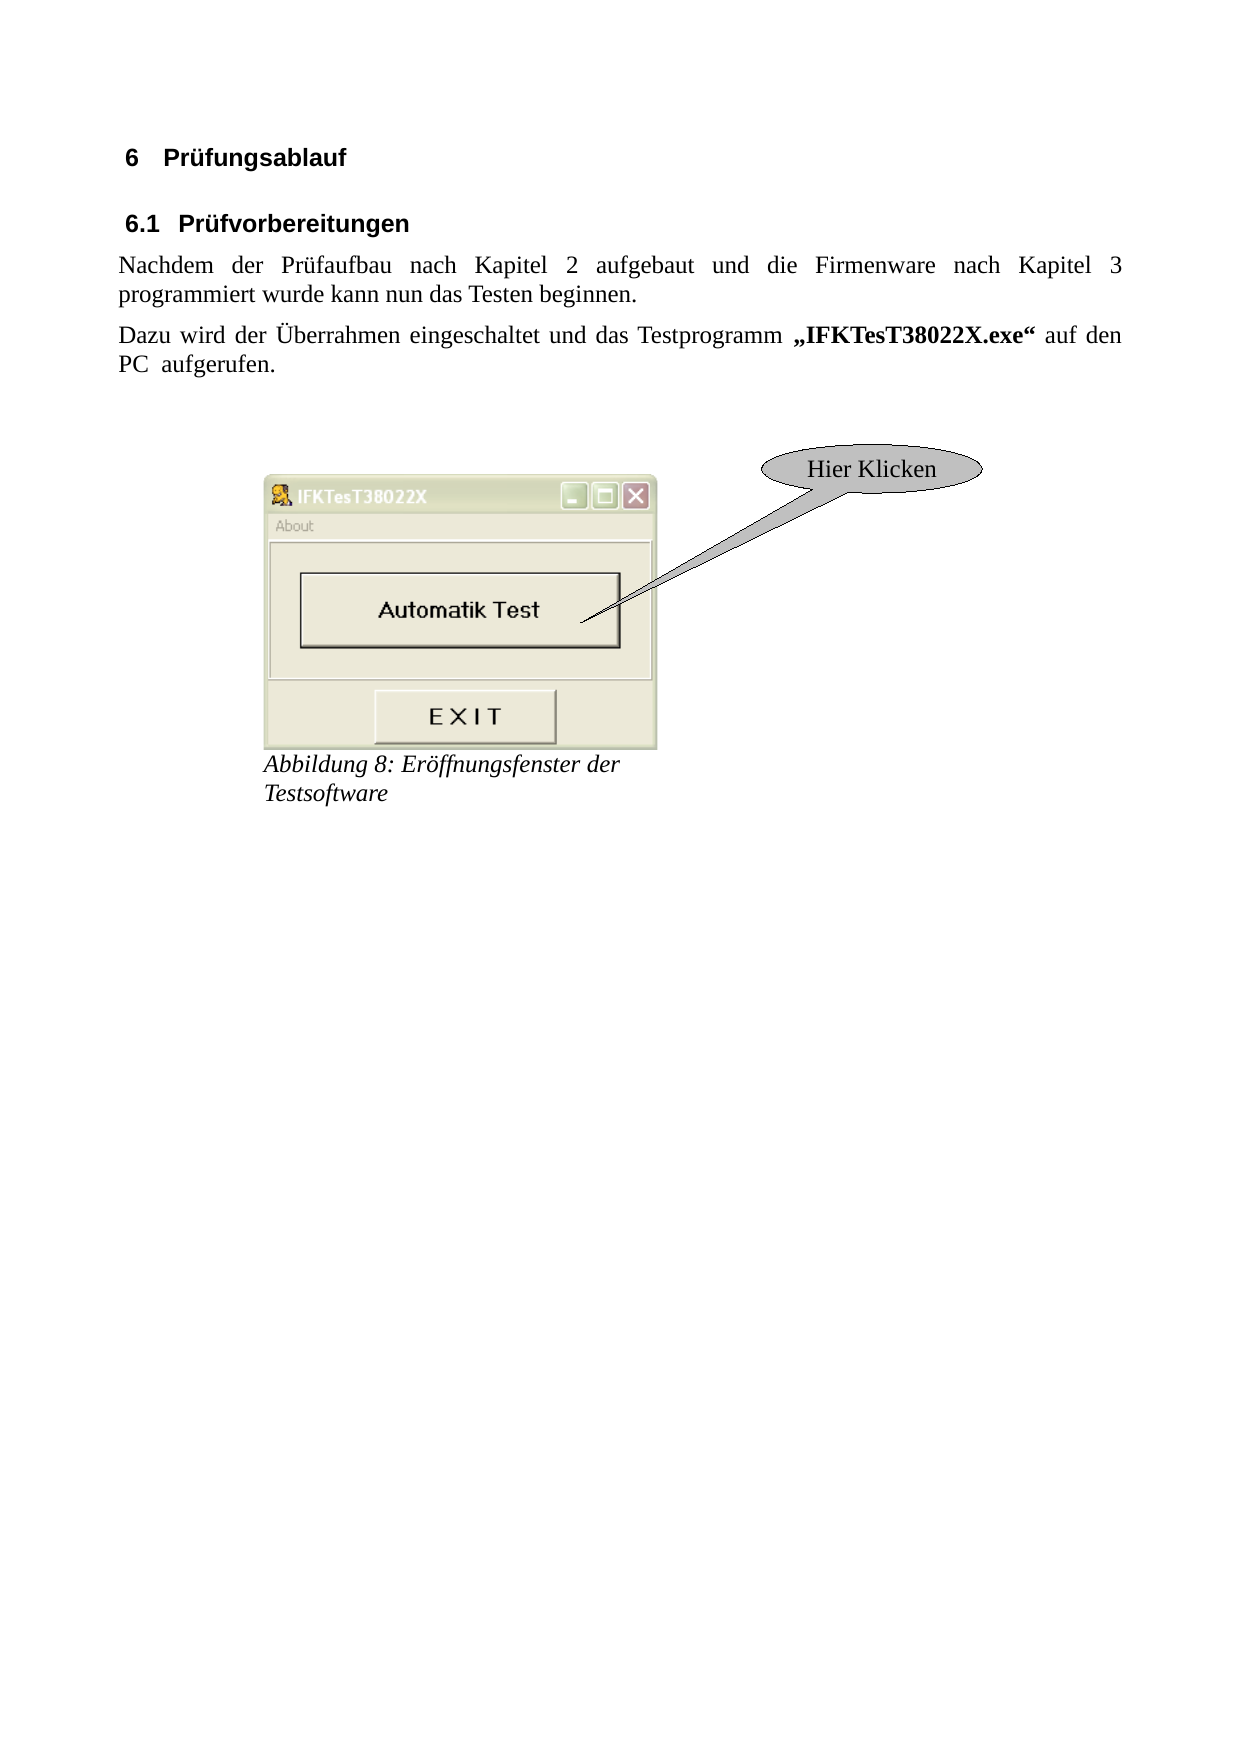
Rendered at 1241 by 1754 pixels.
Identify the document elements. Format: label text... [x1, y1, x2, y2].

subtitle Prüfungsablauf [118, 143, 1122, 172]
text Dazu wird der Überrahmen eingeschaltet und das Testprogramm „IFKTesT38022X.exe“ auf den PC aufgerufen. [118, 321, 1122, 378]
subtitle Prüfvorbereitungen [118, 209, 1122, 238]
text Nachdem der Prüfaufbau nach Kapitel 2 aufgebaut und die Firmenware nach Kapitel 3 programmiert wurde kann nun das Testen beginnen. [118, 251, 1122, 308]
picture [263, 474, 658, 750]
text Abbildung 8: Eröffnungsfenster der Testsoftware [264, 750, 657, 807]
